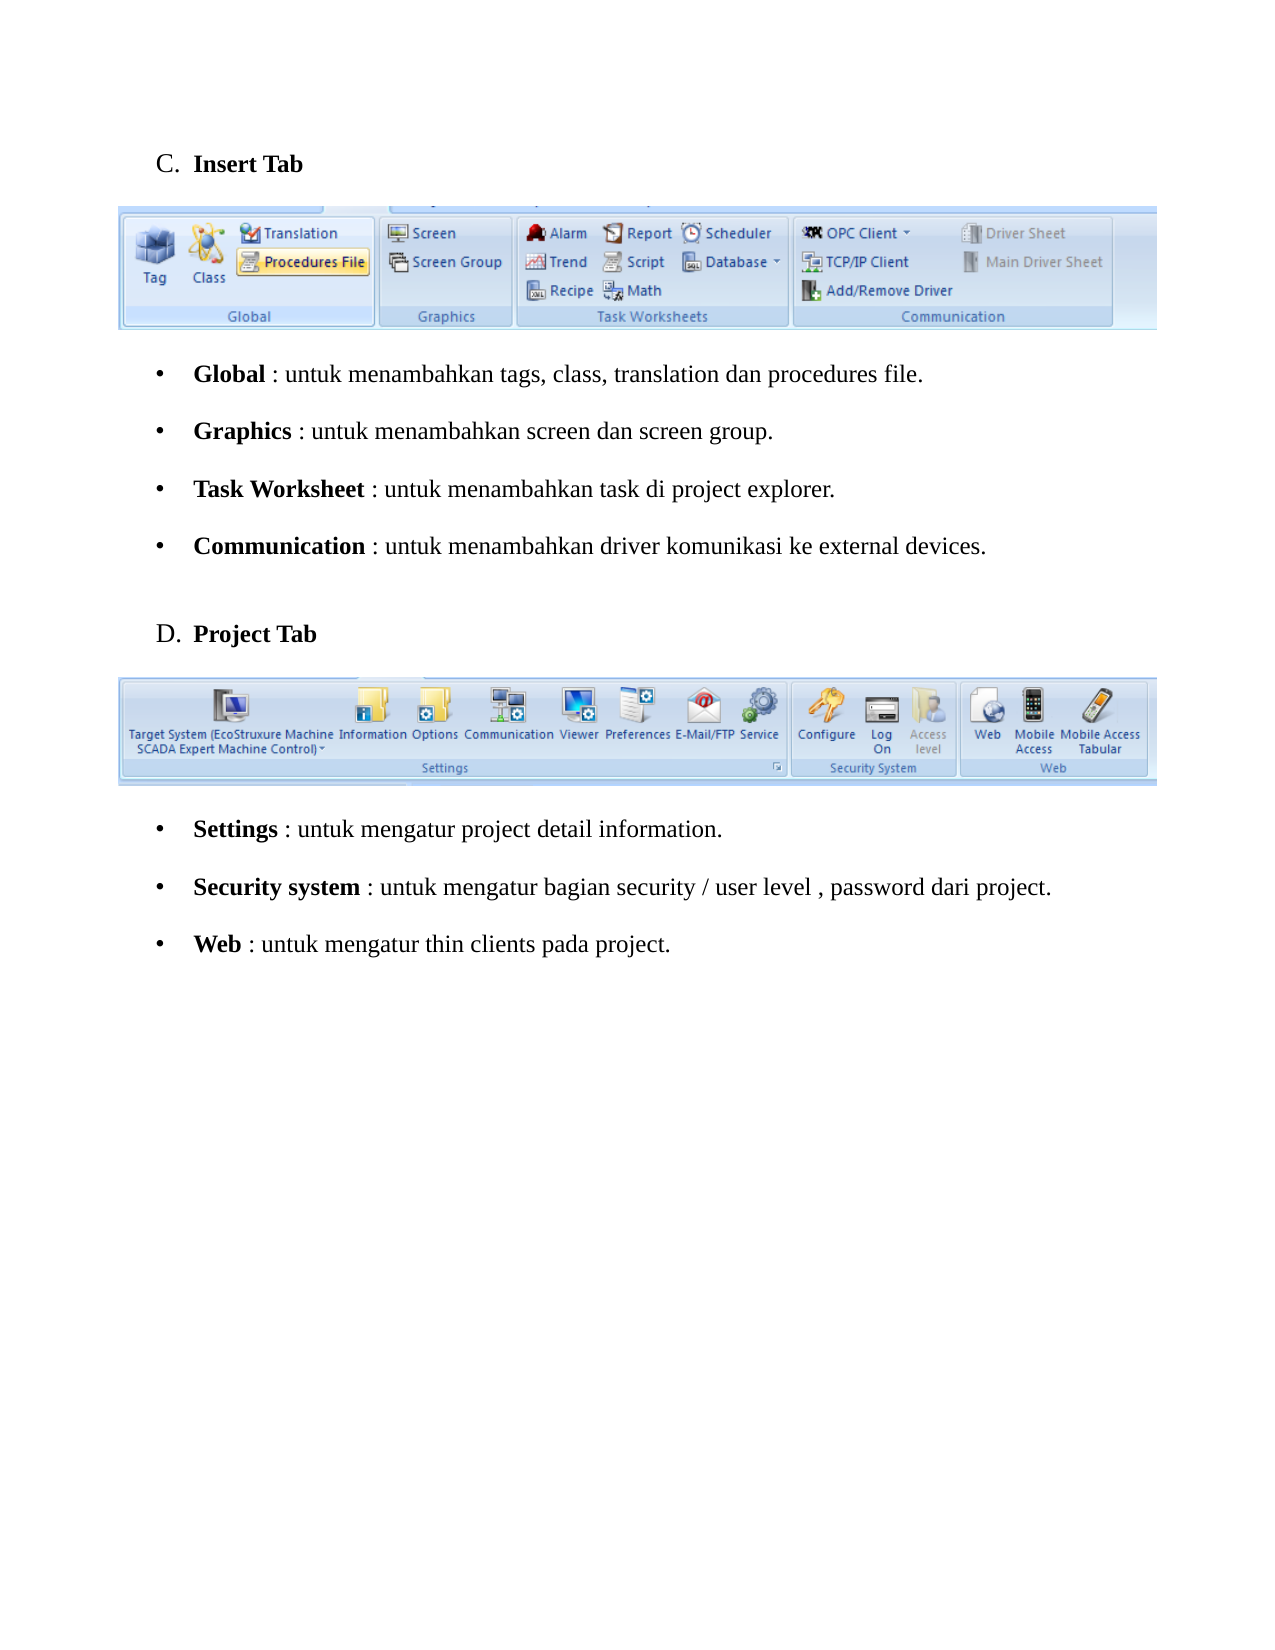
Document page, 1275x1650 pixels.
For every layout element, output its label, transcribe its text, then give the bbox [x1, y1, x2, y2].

picture [118, 677, 1157, 786]
list Project Tab [156, 618, 1157, 649]
list Communication : untuk menambahkan driver komunikasi ke external devices. [156, 531, 1157, 560]
list Task Worksheet : untuk menambahkan task di project explorer. [156, 474, 1157, 503]
list Global : untuk menambahkan tags, class, translation dan procedures file. [156, 359, 1157, 388]
list Settings : untuk mengatur project detail information. [156, 814, 1157, 843]
picture [118, 206, 1157, 330]
list Insert Tab [156, 147, 1157, 178]
list Security system : untuk mengatur bagian security / user level , password dari project. [156, 872, 1157, 900]
list Web : untuk mengatur thin clients pada project. [156, 929, 1157, 958]
list Graphics : untuk menambahkan screen dan screen group. [156, 416, 1157, 445]
